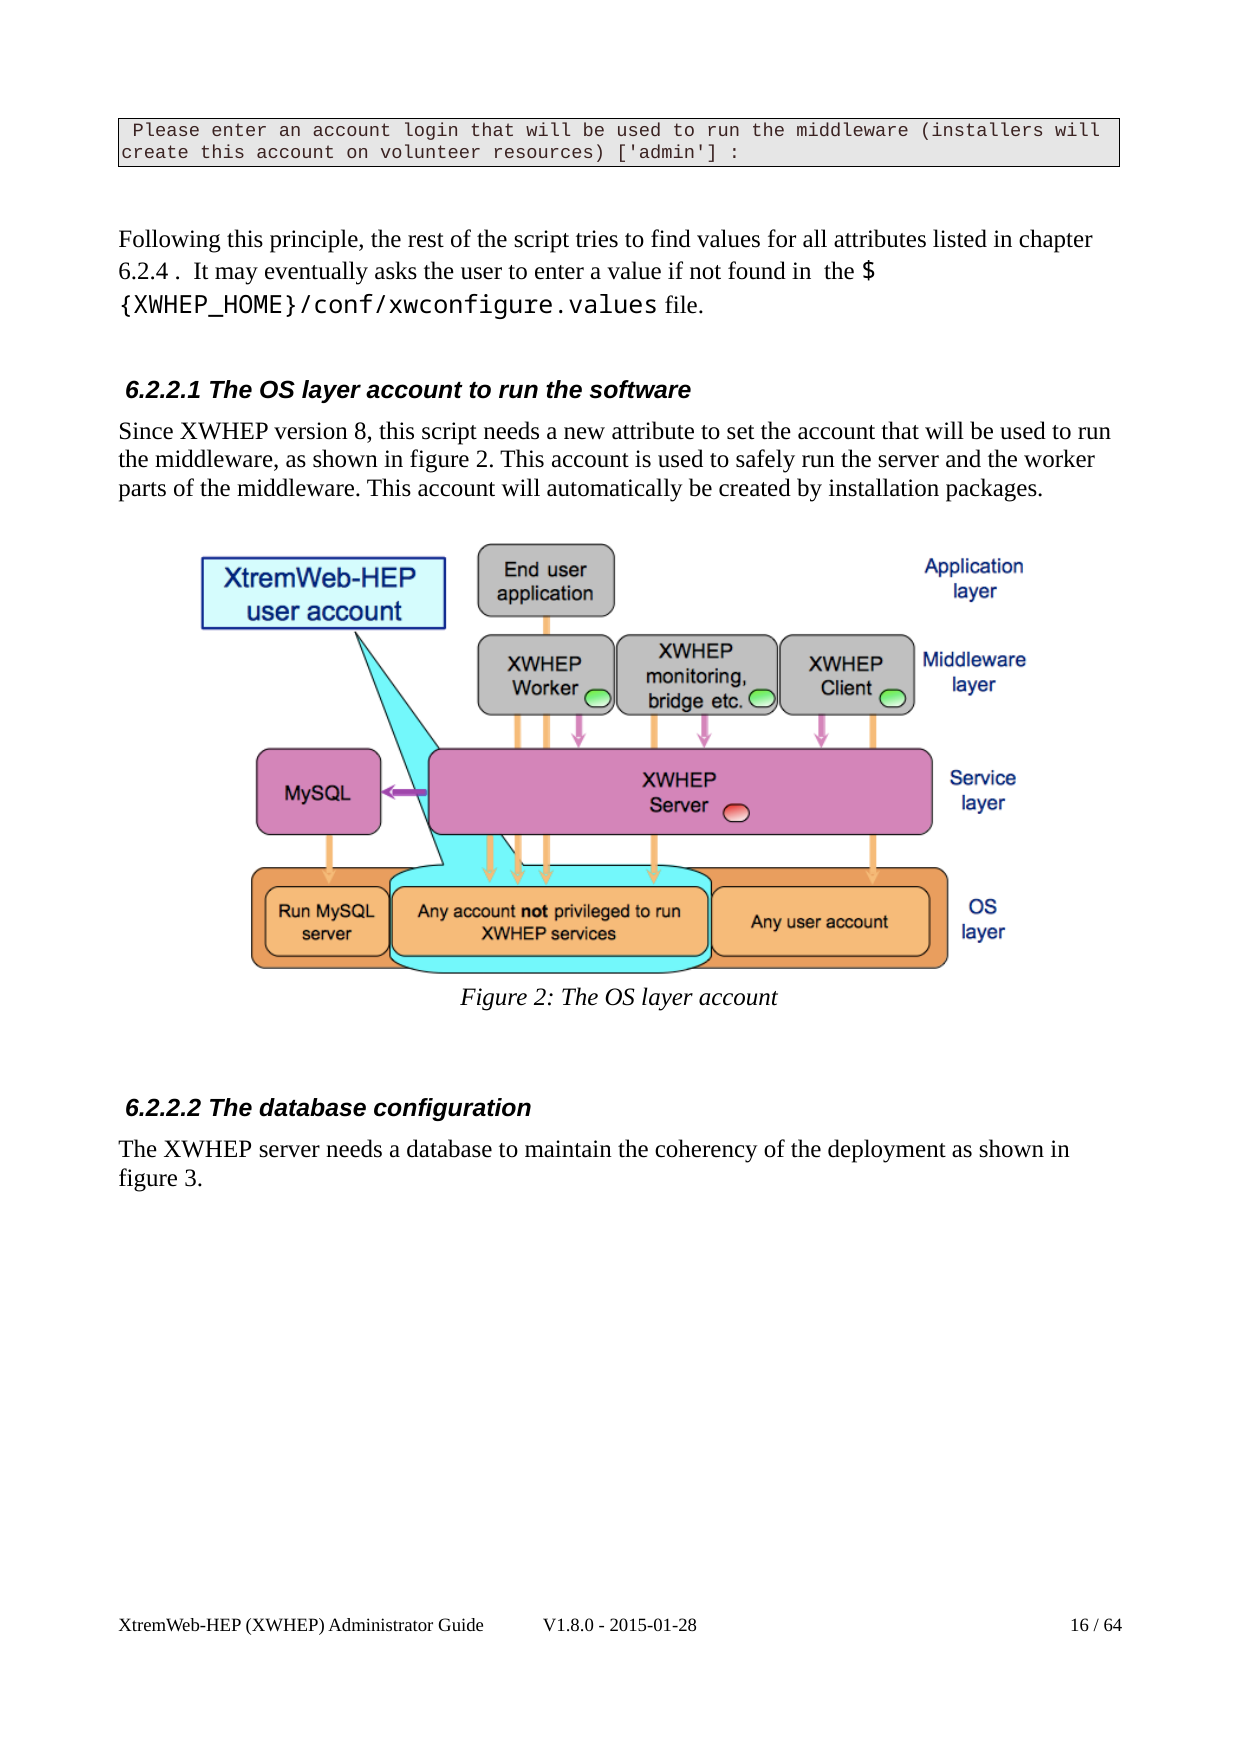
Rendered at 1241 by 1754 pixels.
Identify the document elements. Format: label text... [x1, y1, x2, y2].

subtitle The database configuration [118, 1093, 1122, 1121]
picture [198, 543, 1043, 982]
text Figure 2: The OS layer account [198, 982, 1042, 1010]
text The XWHEP server needs a database to maintain the coherency of the deployment as shown in figure 3. [118, 1134, 1122, 1191]
text Please enter an account login that will be used to run the middleware (installers will create this account on volunteer resources) ['admin'] : [119, 119, 1119, 166]
text Since XWHEP version 8, this script needs a new attribute to set the account that will be used to run the middleware, as shown in figure 2. This account is used to safely run the server and the worker parts of the middleware. This account will automatically be created by installation packages. [118, 416, 1122, 502]
subtitle The OS layer account to run the software [118, 375, 1122, 403]
text Following this principle, the rest of the script tries to find values for all attributes listed in chapter 6.2.4. It may eventually asks the user to enter a value if not found in the ${XWHEP_HOME}/conf/xwconfigure.values file. [118, 224, 1119, 321]
